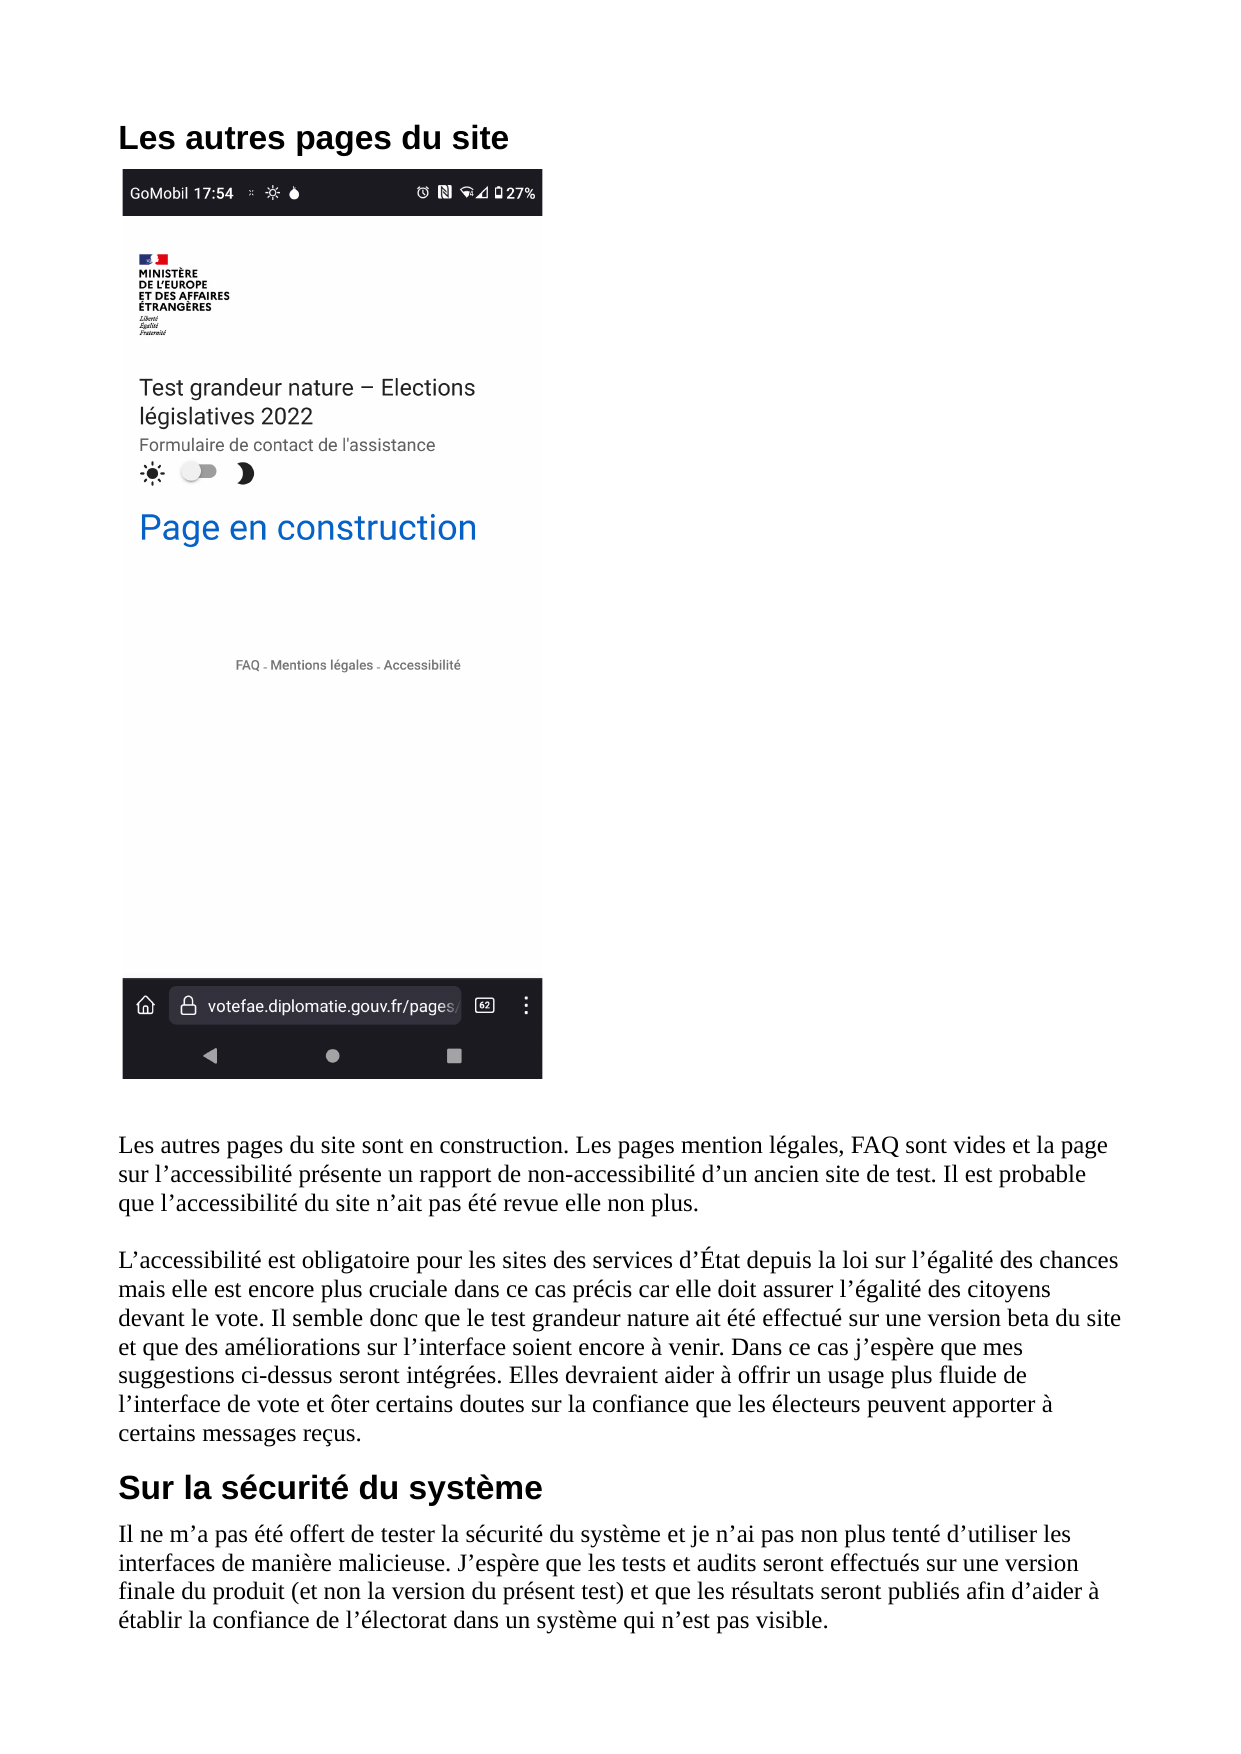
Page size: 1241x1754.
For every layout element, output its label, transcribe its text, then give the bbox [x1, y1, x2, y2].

picture [122, 169, 543, 1079]
subtitle Sur la sécurité du système [118, 1468, 1122, 1506]
subtitle Les autres pages du site [118, 118, 1122, 157]
text L’accessibilité est obligatoire pour les sites des services d’État depuis la loi sur l’égalité des chances mais elle est encore plus cruciale dans ce cas précis car elle doit assurer l’égalité des citoyens devant le vote. Il semble donc que le test grandeur nature ait été effectué sur une version beta du site et que des améliorations sur l’interface soient encore à venir. Dans ce cas j’espère que mes suggestions ci-dessus seront intégrées. Elles devraient aider à offrir un usage plus fluide de l’interface de vote et ôter certains doutes sur la confiance que les électeurs peuvent apporter à certains messages reçus. [118, 1246, 1122, 1447]
text Les autres pages du site sont en construction. Les pages mention légales, FAQ sont vides et la page sur l’accessibilité présente un rapport de non-accessibilité d’un ancien site de test. Il est probable que l’accessibilité du site n’ait pas été revue elle non plus. [118, 1131, 1122, 1217]
text Il ne m’a pas été offert de tester la sécurité du système et je n’ai pas non plus tenté d’utiliser les interfaces de manière malicieuse. J’espère que les tests et audits seront effectués sur une version finale du produit (et non la version du présent test) et que les résultats seront publiés afin d’aider à établir la confiance de l’électorat dans un système qui n’est pas visible. [118, 1519, 1122, 1634]
